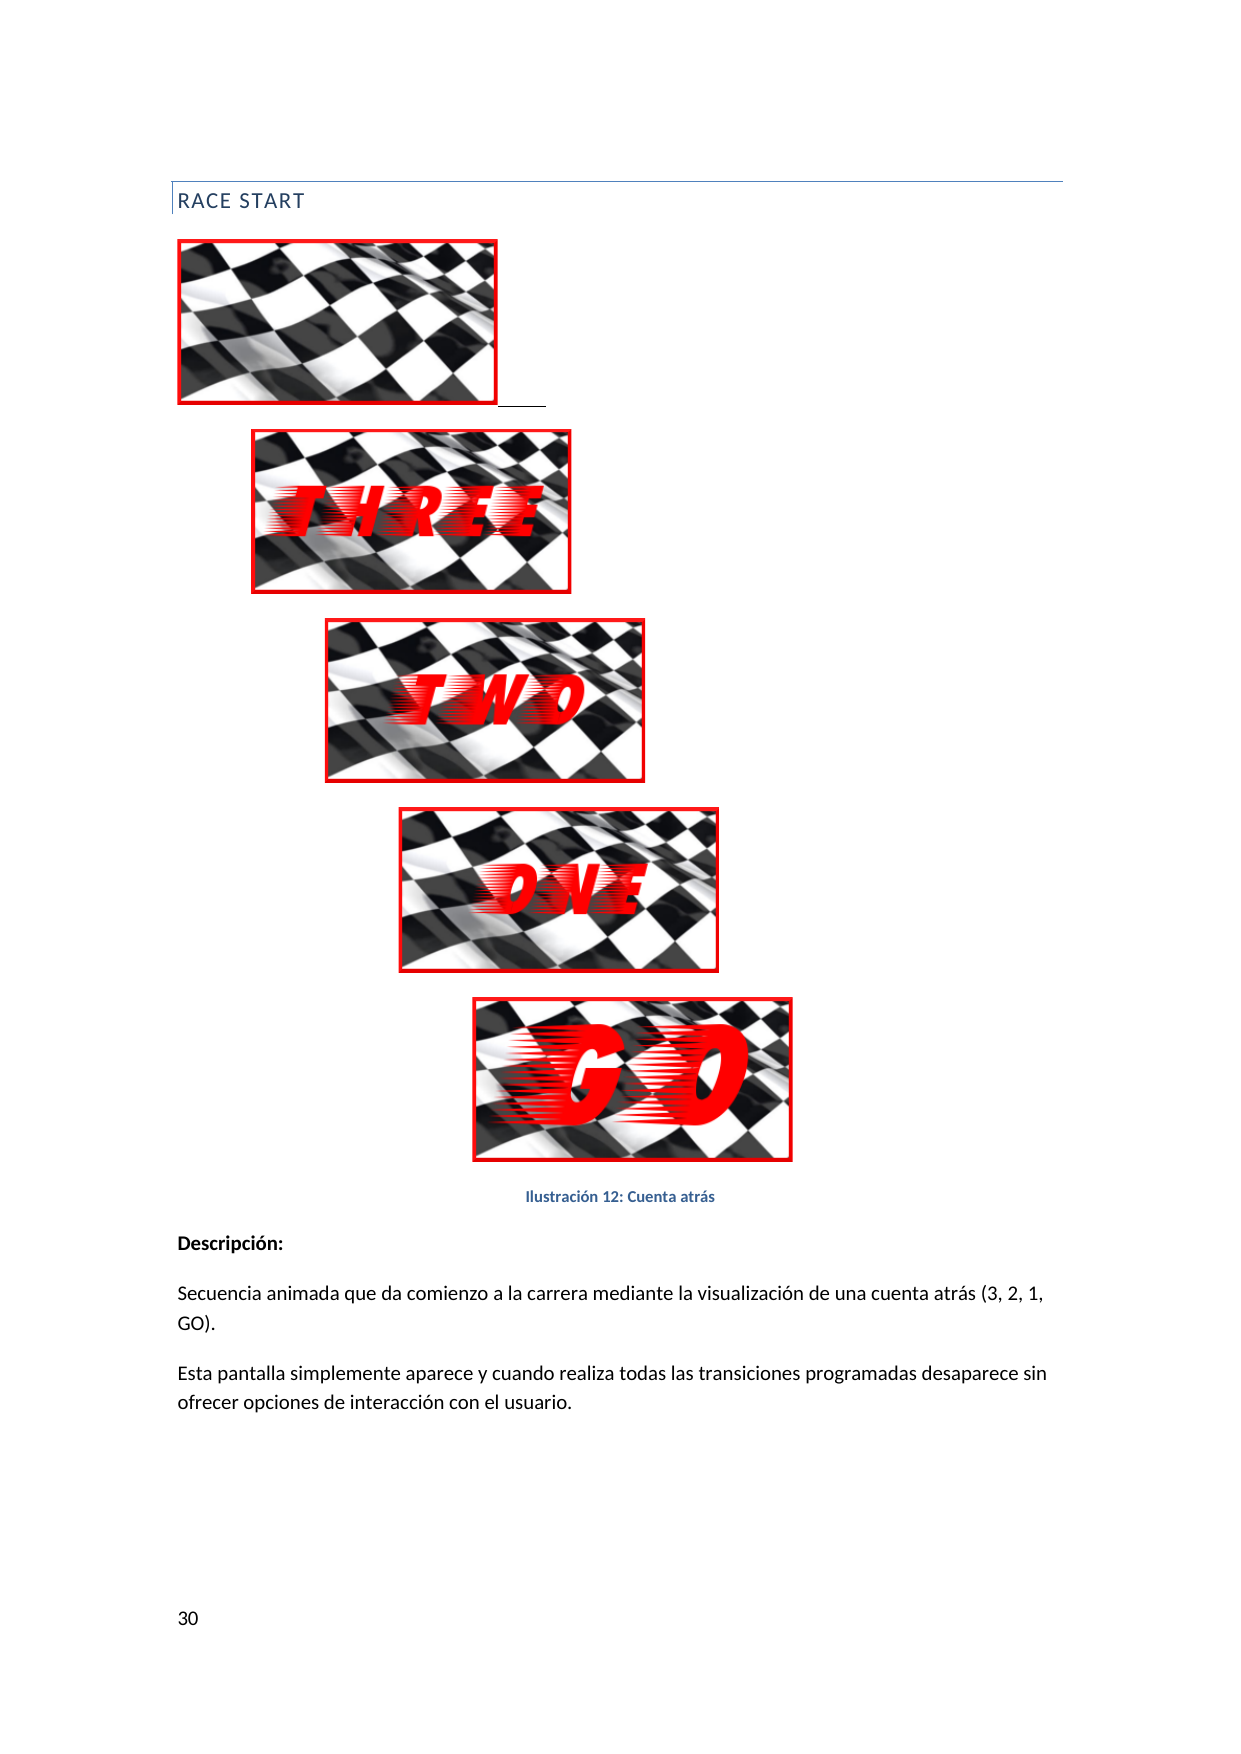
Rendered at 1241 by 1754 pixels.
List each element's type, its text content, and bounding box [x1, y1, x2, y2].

text Ilustración 12: Cuenta atrás [177, 1186, 1063, 1207]
text Descripción: [177, 1231, 1063, 1256]
subtitle RACE START [173, 182, 1063, 214]
text Esta pantalla simplemente aparece y cuando realiza todas las transiciones programadas desaparece sin ofrecer opciones de interacción con el usuario. [177, 1360, 1063, 1414]
picture [177, 239, 498, 405]
picture [251, 429, 572, 594]
text Secuencia animada que da comienzo a la carrera mediante la visualización de una cuenta atrás (3, 2, 1, GO). [177, 1281, 1063, 1335]
picture [398, 807, 719, 973]
picture [324, 618, 646, 783]
picture [472, 997, 793, 1162]
